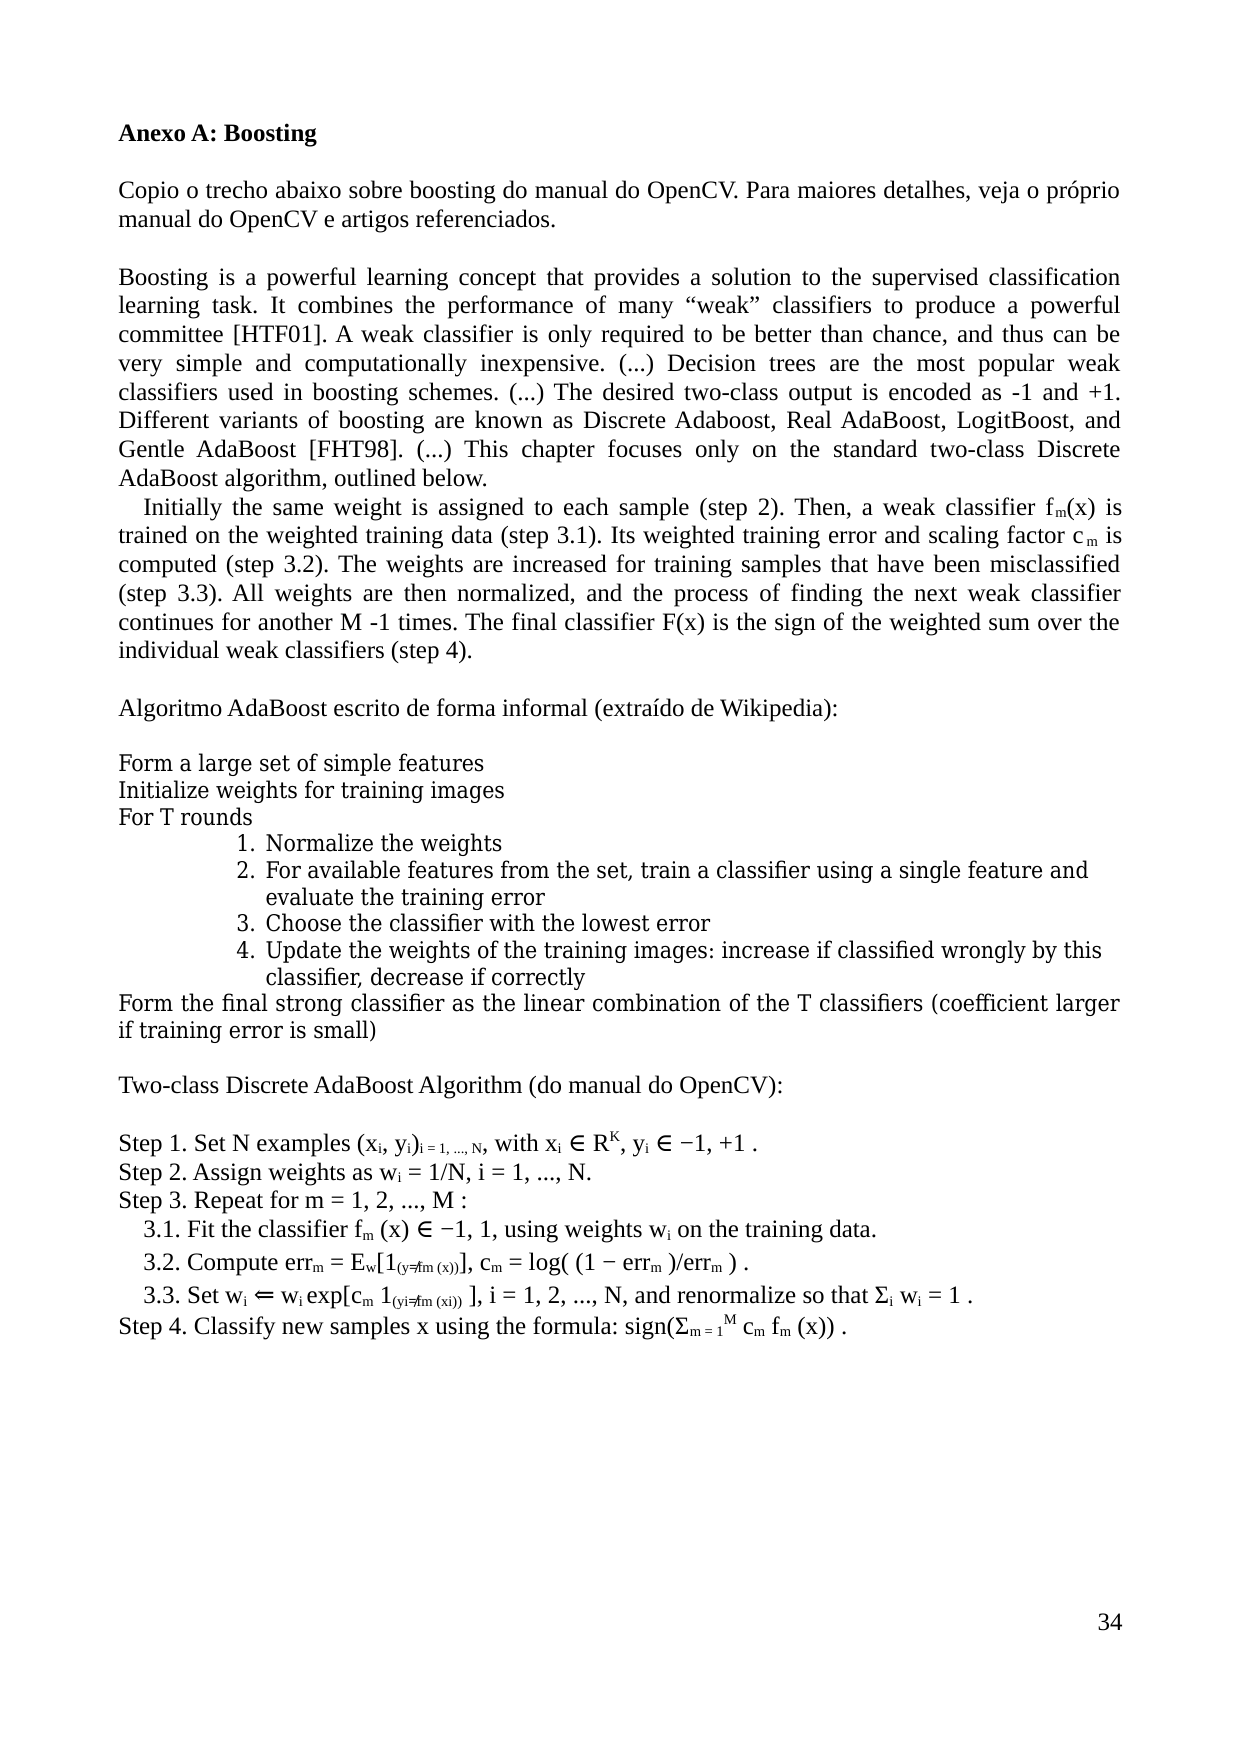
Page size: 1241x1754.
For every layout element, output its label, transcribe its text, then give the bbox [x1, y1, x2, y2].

text 3.2. Compute errm = Ew[1(y≠fm (x))], cm = log( (1 − errm )/errm ) . [118, 1243, 1122, 1277]
list Update the weights of the training images: increase if classified wrongly by this classifier, decrease if correctly [236, 937, 1122, 991]
text Step 2. Assign weights as wi = 1/N, i = 1, ..., N. [118, 1157, 1122, 1186]
text Step 4. Classify new samples x using the formula: sign(Σm = 1M cm fm (x)) . [118, 1311, 1122, 1340]
text For T rounds [118, 804, 1122, 831]
text Copio o trecho abaixo sobre boosting do manual do OpenCV. Para maiores detalhes, veja o próprio manual do OpenCV e artigos referenciados. [118, 176, 1122, 233]
text Step 1. Set N examples (xi, yi)i = 1, ..., N, with xi ∈ RK, yi ∈ −1, +1 . [118, 1128, 1122, 1157]
text Step 3. Repeat for m = 1, 2, ..., M : [118, 1186, 1122, 1214]
text 3.1. Fit the classifier fm (x) ∈ −1, 1, using weights wi on the training data. [118, 1214, 1122, 1243]
text Two-class Discrete AdaBoost Algorithm (do manual do OpenCV): [118, 1071, 1122, 1099]
list Normalize the weights [236, 831, 1122, 857]
text Algoritmo AdaBoost escrito de forma informal (extraído de Wikipedia): [118, 693, 1122, 722]
text Anexo A: Boosting [118, 118, 1122, 147]
text Boosting is a powerful learning concept that provides a solution to the supervised classification learning task. It combines the performance of many “weak” classifiers to produce a powerful committee [HTF01]. A weak classifier is only required to be better than chance, and thus can be very simple and computationally inexpensive. (...) Decision trees are the most popular weak classifiers used in boosting schemes. (...) The desired two-class output is encoded as -1 and +1. Different variants of boosting are known as Discrete Adaboost, Real AdaBoost, LogitBoost, and Gentle AdaBoost [FHT98]. (...) This chapter focuses only on the standard two-class Discrete AdaBoost algorithm, outlined below. [118, 262, 1122, 492]
text Form a large set of simple features [118, 751, 1122, 777]
list Choose the classifier with the lowest error [236, 911, 1122, 937]
text Form the final strong classifier as the linear combination of the T classifiers (coefficient larger if training error is small) [118, 991, 1122, 1044]
text Initialize weights for training images [118, 777, 1122, 804]
text 3.3. Set wi ⇐ wi exp[cm 1(yi≠fm (xi)) ], i = 1, 2, ..., N, and renormalize so that Σi wi = 1 . [118, 1277, 1122, 1311]
text Initially the same weight is assigned to each sample (step 2). Then, a weak classifier fm(x) is trained on the weighted training data (step 3.1). Its weighted training error and scaling factor cm is computed (step 3.2). The weights are increased for training samples that have been misclassified (step 3.3). All weights are then normalized, and the process of finding the next weak classifier continues for another M -1 times. The final classifier F(x) is the sign of the weighted sum over the individual weak classifiers (step 4). [118, 492, 1122, 664]
list For available features from the set, train a classifier using a single feature and evaluate the training error [236, 857, 1122, 911]
